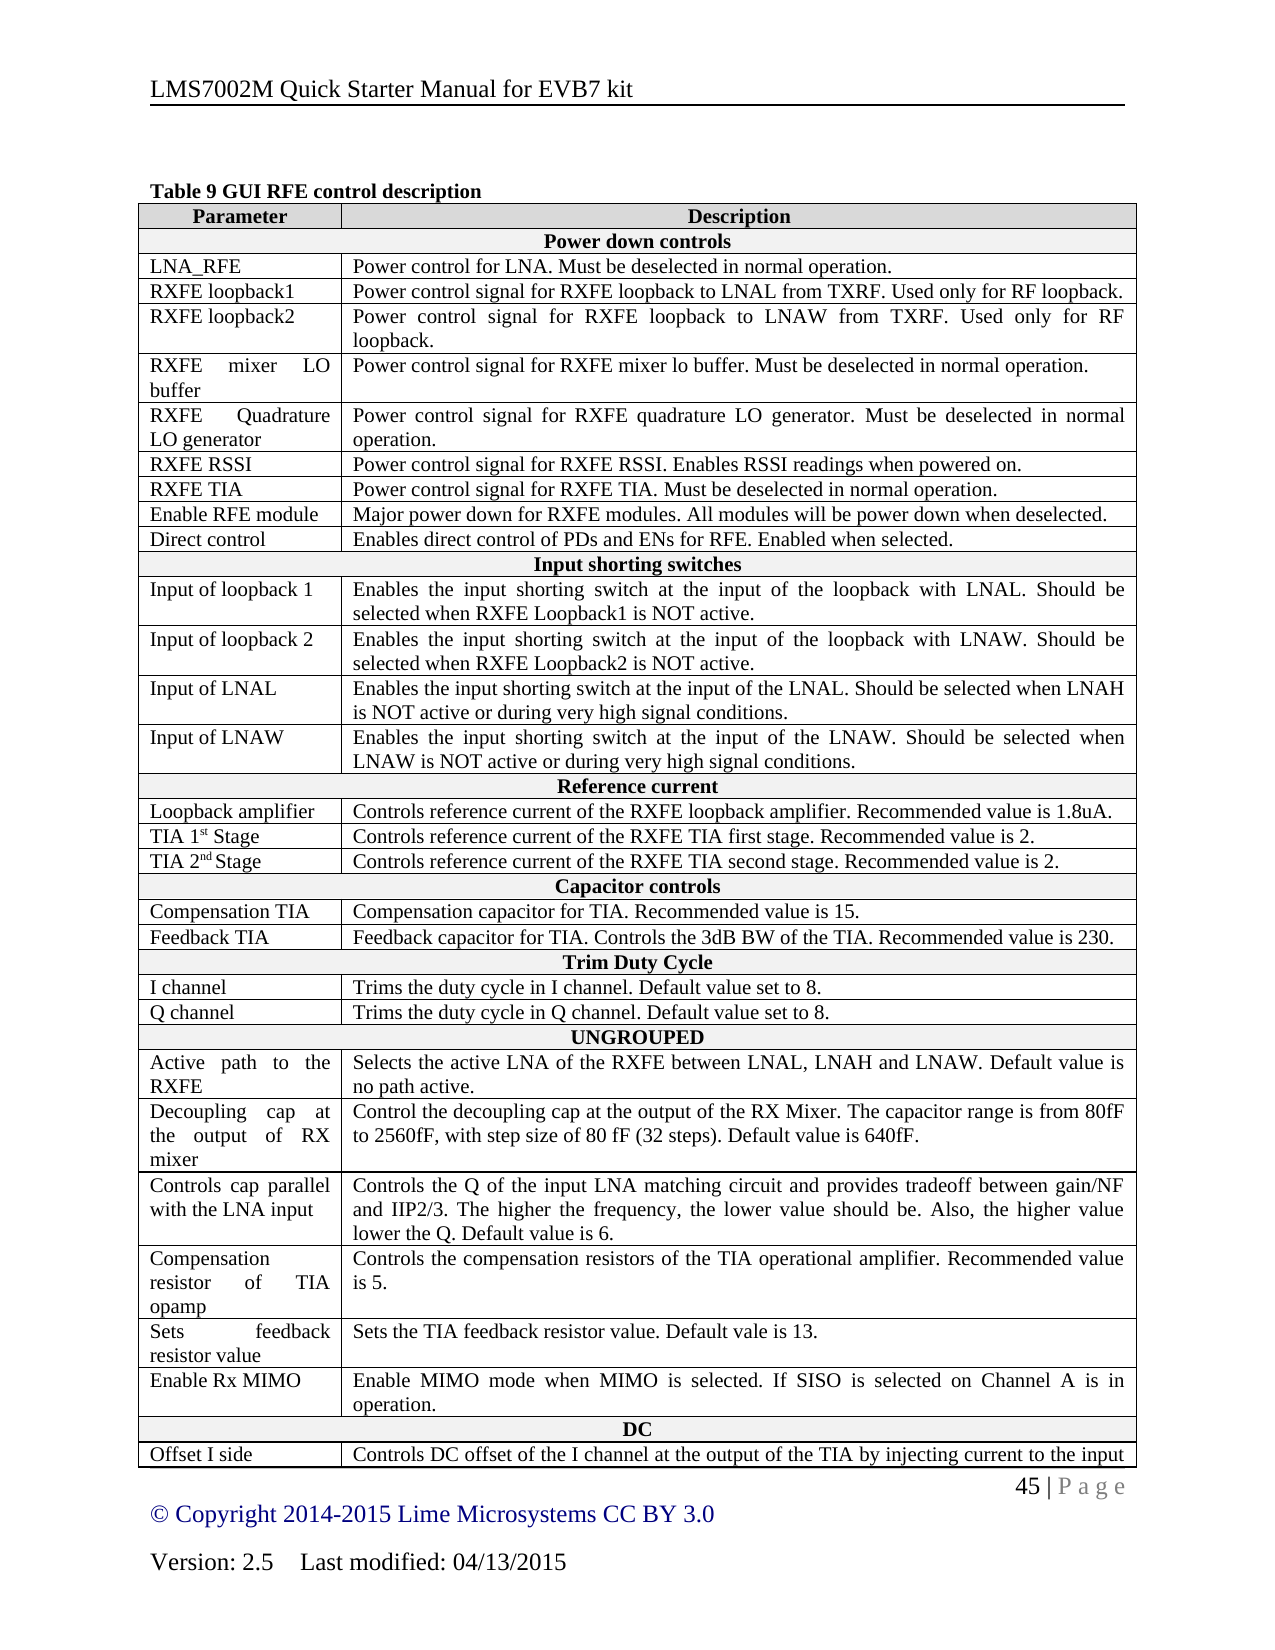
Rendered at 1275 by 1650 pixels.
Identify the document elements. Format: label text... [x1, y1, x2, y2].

table_cell Controls reference current of the RXFE TIA second stage. Recommended value is 2. [342, 849, 1136, 873]
table_cell TIA 2nd Stage [139, 849, 341, 873]
table_cell Enables the input shorting switch at the input of the loopback with LNAW. Should be selected when RXFE Loopback2 is NOT active. [342, 626, 1136, 674]
table_cell Compensation capacitor for TIA. Recommended value is 15. [342, 900, 1136, 923]
table_cell Reference current [139, 774, 1136, 798]
table_cell Q channel [139, 1000, 341, 1024]
table_cell Compensation TIA [139, 900, 341, 923]
table_cell Active path to the RXFE [139, 1050, 341, 1098]
table_cell Power control signal for RXFE mixer lo buffer. Must be deselected in normal operation. [342, 354, 1136, 402]
table_cell Input of loopback 1 [139, 577, 341, 625]
table_cell Decoupling cap at the output of RX mixer [139, 1099, 341, 1171]
table_cell RXFE TIA [139, 477, 341, 501]
table_cell Compensation resistor of TIA opamp [139, 1246, 341, 1318]
table_cell Feedback capacitor for TIA. Controls the 3dB BW of the TIA. Recommended value is 230. [342, 925, 1136, 949]
text Table 9 GUI RFE control description [150, 179, 1125, 203]
table_cell Power control signal for RXFE RSSI. Enables RSSI readings when powered on. [342, 452, 1136, 476]
table_cell Enables the input shorting switch at the input of the LNAW. Should be selected when LNAW is NOT active or during very high signal conditions. [342, 725, 1136, 773]
table_cell Offset I side [139, 1443, 341, 1466]
table_cell Enable RFE module [139, 502, 341, 526]
table_cell Input of LNAW [139, 725, 341, 773]
table_cell Sets feedback resistor value [139, 1319, 341, 1367]
table_cell Power down controls [139, 229, 1136, 253]
table_cell Controls cap parallel with the LNA input [139, 1173, 341, 1245]
table_cell Enables the input shorting switch at the input of the LNAL. Should be selected when LNAH is NOT active or during very high signal conditions. [342, 676, 1136, 724]
table_cell I channel [139, 975, 341, 999]
table_cell Power control signal for RXFE loopback to LNAW from TXRF. Used only for RF loopback. [342, 304, 1136, 352]
table_cell Trims the duty cycle in I channel. Default value set to 8. [342, 975, 1136, 999]
table_cell Power control signal for RXFE TIA. Must be deselected in normal operation. [342, 477, 1136, 501]
table_header Parameter [139, 204, 341, 228]
table_cell Direct control [139, 527, 341, 551]
table_cell LNA_RFE [139, 254, 341, 278]
table_cell Loopback amplifier [139, 799, 341, 823]
table_cell Trim Duty Cycle [139, 950, 1136, 974]
table_cell RXFE loopback1 [139, 279, 341, 303]
table_cell TIA 1st Stage [139, 824, 341, 848]
table_cell Controls the Q of the input LNA matching circuit and provides tradeoff between gain/NF and IIP2/3. The higher the frequency, the lower value should be. Also, the higher value lower the Q. Default value is 6. [342, 1173, 1136, 1245]
table_cell RXFE loopback2 [139, 304, 341, 352]
table_cell Input of loopback 2 [139, 626, 341, 674]
table_cell Sets the TIA feedback resistor value. Default vale is 13. [342, 1319, 1136, 1367]
table_cell Input shorting switches [139, 552, 1136, 576]
table_header Description [342, 204, 1136, 228]
table_cell Power control signal for RXFE quadrature LO generator. Must be deselected in normal operation. [342, 403, 1136, 451]
table_cell Capacitor controls [139, 874, 1136, 898]
table_cell Enable Rx MIMO [139, 1368, 341, 1416]
table_cell Selects the active LNA of the RXFE between LNAL, LNAH and LNAW. Default value is no path active. [342, 1050, 1136, 1098]
table_cell DC [139, 1417, 1136, 1441]
table_cell Controls reference current of the RXFE loopback amplifier. Recommended value is 1.8uA. [342, 799, 1136, 823]
table_cell Control the decoupling cap at the output of the RX Mixer. The capacitor range is from 80fF to 2560fF, with step size of 80 fF (32 steps). Default value is 640fF. [342, 1099, 1136, 1171]
table_cell RXFE mixer LO buffer [139, 354, 341, 402]
table_cell Enables direct control of PDs and ENs for RFE. Enabled when selected. [342, 527, 1136, 551]
table_cell Major power down for RXFE modules. All modules will be power down when deselected. [342, 502, 1136, 526]
table_cell Enable MIMO mode when MIMO is selected. If SISO is selected on Channel A is in operation. [342, 1368, 1136, 1416]
table_cell Power control signal for RXFE loopback to LNAL from TXRF. Used only for RF loopback. [342, 279, 1136, 303]
table_cell RXFE RSSI [139, 452, 341, 476]
table_cell Controls reference current of the RXFE TIA first stage. Recommended value is 2. [342, 824, 1136, 848]
table_cell Power control for LNA. Must be deselected in normal operation. [342, 254, 1136, 278]
table_cell Feedback TIA [139, 925, 341, 949]
table_cell UNGROUPED [139, 1025, 1136, 1049]
table_cell RXFE Quadrature LO generator [139, 403, 341, 451]
table_cell Enables the input shorting switch at the input of the loopback with LNAL. Should be selected when RXFE Loopback1 is NOT active. [342, 577, 1136, 625]
table_cell Controls DC offset of the I channel at the output of the TIA by injecting current to the input [342, 1443, 1136, 1466]
table_cell Input of LNAL [139, 676, 341, 724]
table_cell Controls the compensation resistors of the TIA operational amplifier. Recommended value is 5. [342, 1246, 1136, 1318]
table_cell Trims the duty cycle in Q channel. Default value set to 8. [342, 1000, 1136, 1024]
